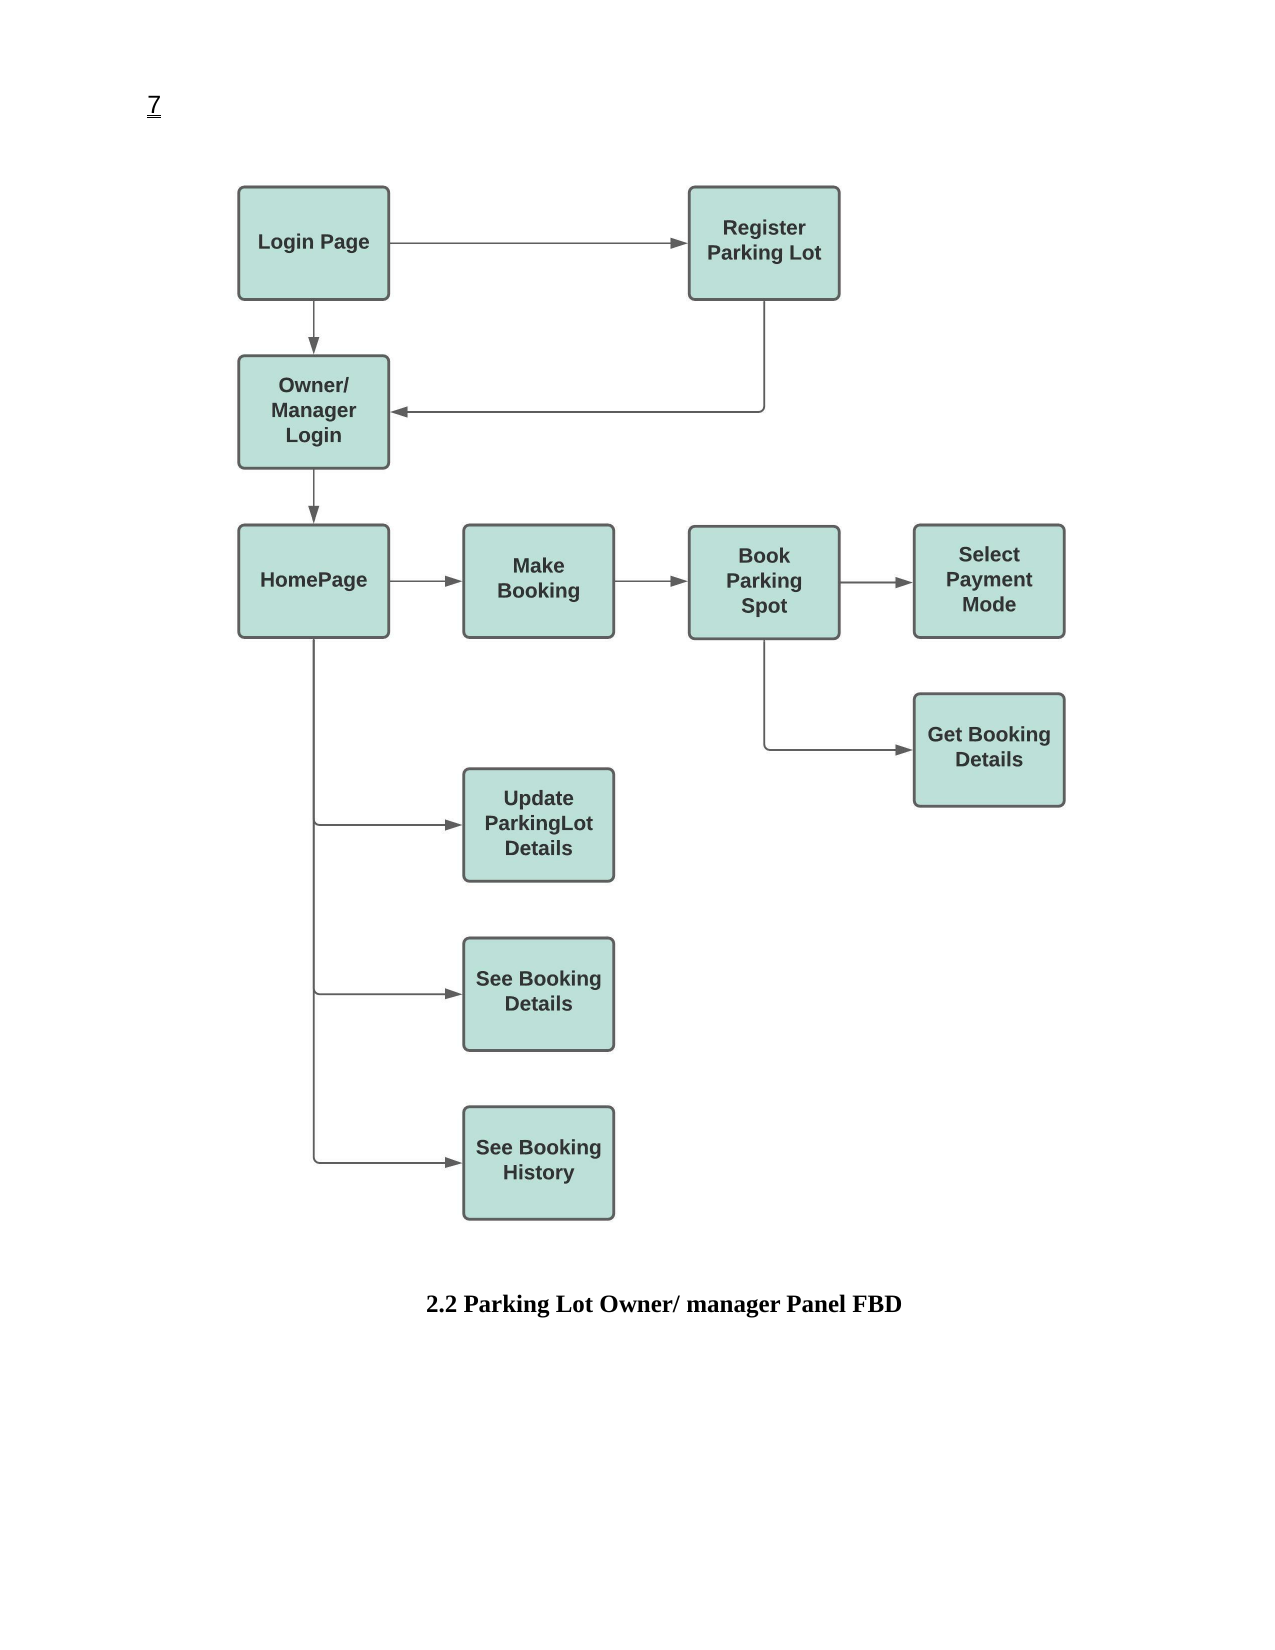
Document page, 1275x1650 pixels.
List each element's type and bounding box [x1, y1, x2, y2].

picture [201, 150, 1102, 1257]
